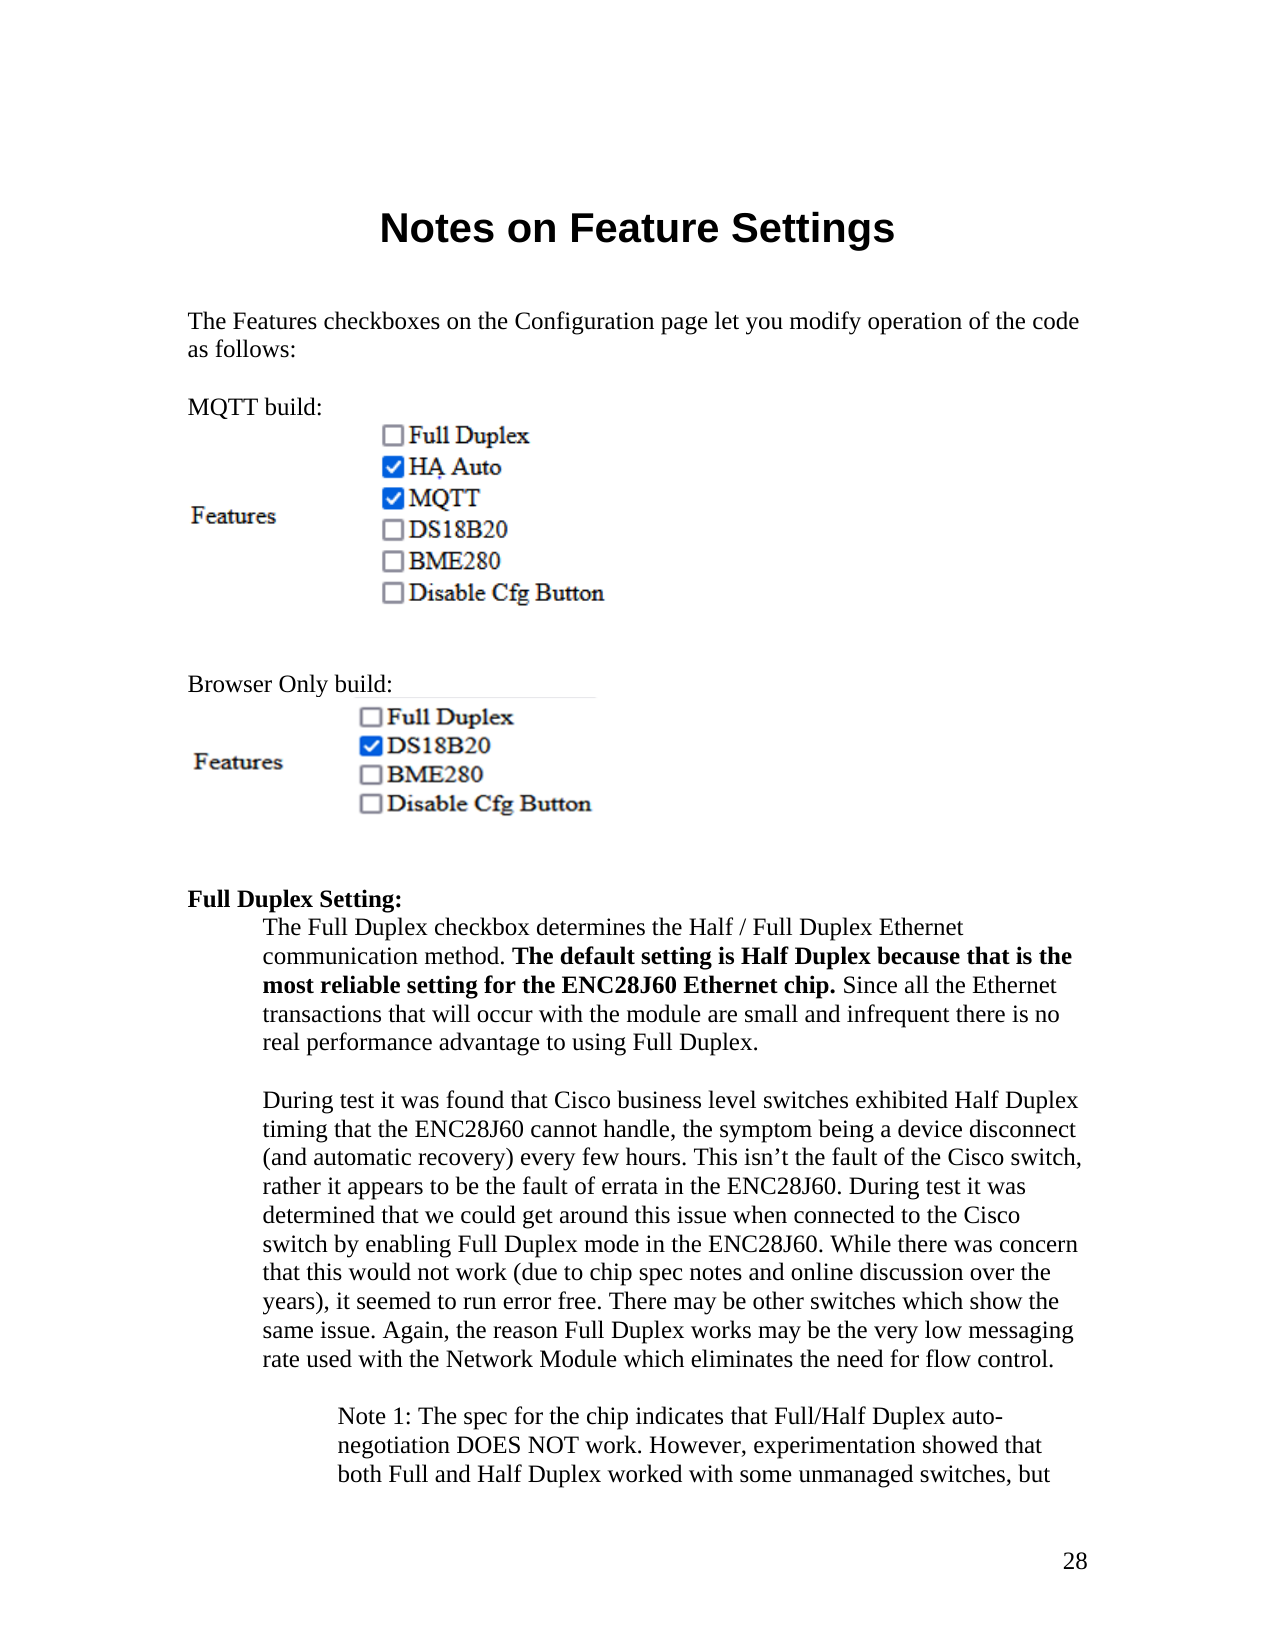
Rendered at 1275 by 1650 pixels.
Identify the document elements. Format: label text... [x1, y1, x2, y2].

text Browser Only build: [187, 669, 1087, 698]
text Full Duplex Setting: [187, 884, 1087, 912]
text The Full Duplex checkbox determines the Half / Full Duplex Ethernet communication method. The default setting is Half Duplex because that is the most reliable setting for the ENC28J60 Ethernet chip. Since all the Ethernet transactions that will occur with the module are small and infrequent there is no real performance advantage to using Full Duplex. [262, 912, 1087, 1056]
text Note 1: The spec for the chip indicates that Full/Half Duplex auto-negotiation DOES NOT work. However, experimentation showed that both Full and Half Duplex worked with some unmanaged switches, but [337, 1401, 1087, 1487]
text MQTT build: [187, 392, 1087, 421]
text The Features checkboxes on the Configuration page let you modify operation of the code as follows: [187, 306, 1087, 363]
subtitle Notes on Feature Settings [187, 204, 1087, 252]
picture [187, 421, 614, 612]
picture [187, 697, 600, 826]
text During test it was found that Cisco business level switches exhibited Half Duplex timing that the ENC28J60 cannot handle, the symptom being a device disconnect (and automatic recovery) every few hours. This isn’t the fault of the Cisco switch, rather it appears to be the fault of errata in the ENC28J60. During test it was determined that we could get around this issue when connected to the Cisco switch by enabling Full Duplex mode in the ENC28J60. While there was concern that this would not work (due to chip spec notes and online discussion over the years), it seemed to run error free. There may be other switches which show the same issue. Again, the reason Full Duplex works may be the very low messaging rate used with the Network Module which eliminates the need for flow control. [262, 1085, 1087, 1372]
